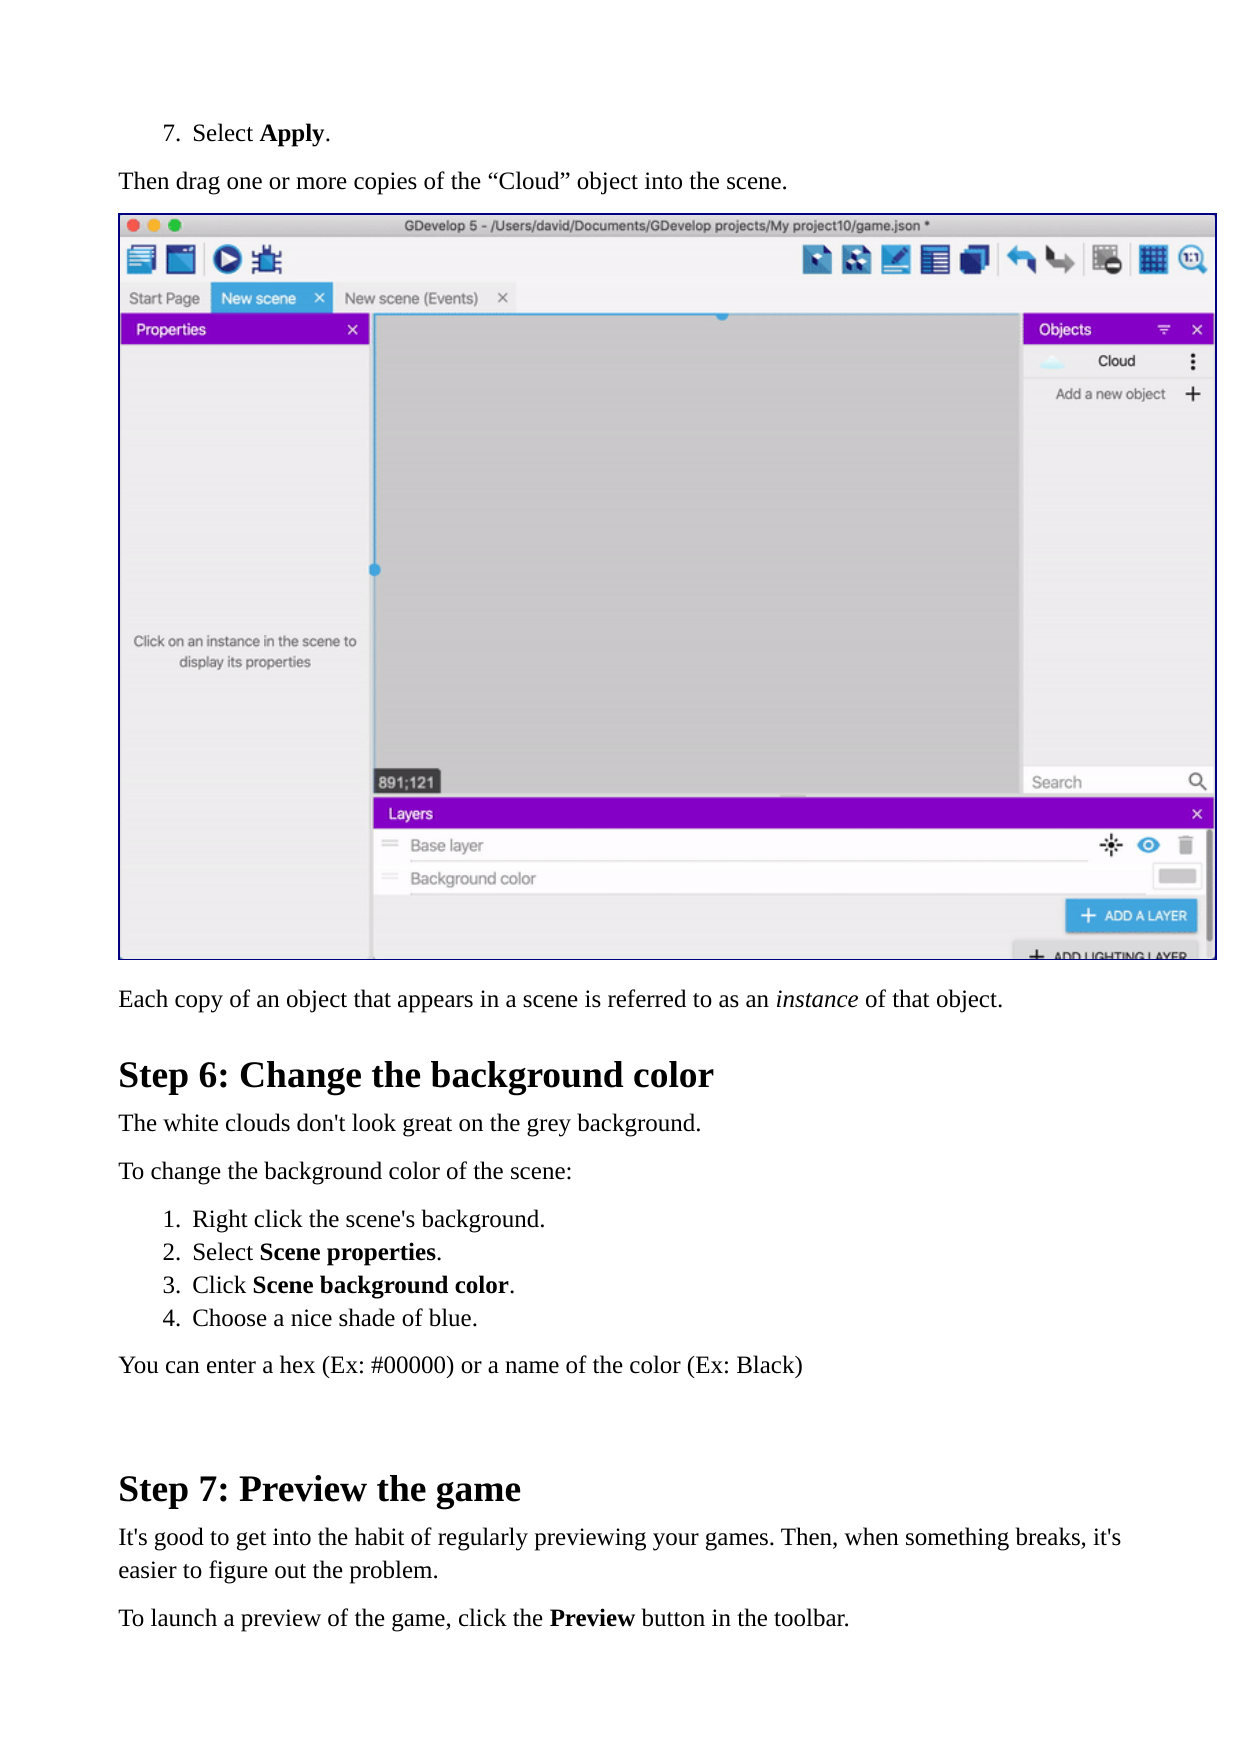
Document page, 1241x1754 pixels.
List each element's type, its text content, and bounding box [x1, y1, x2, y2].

text The white clouds don't look great on the grey background. [118, 1108, 1122, 1137]
text It's good to get into the habit of regularly previewing your games. Then, when something breaks, it's easier to figure out the problem. [118, 1522, 1122, 1584]
list Right click the scene's background. [162, 1204, 1122, 1232]
list Choose a nice shade of blue. [162, 1303, 1122, 1331]
list Click Scene background color. [162, 1270, 1122, 1298]
subtitle Step 7: Preview the game [118, 1466, 1122, 1509]
text Then drag one or more copies of the “Cloud” object into the scene. [118, 166, 1122, 194]
text To launch a preview of the game, click the Preview button in the toolbar. [118, 1603, 1122, 1631]
text Each copy of an object that appears in a scene is referred to as an instance of that object. [118, 984, 1122, 1013]
list Select Scene properties. [162, 1237, 1122, 1265]
text You can enter a hex (Ex: #00000) or a name of the color (Ex: Black) [118, 1350, 1122, 1379]
subtitle Step 6: Change the background color [118, 1053, 1122, 1096]
picture [120, 215, 1215, 959]
text To change the background color of the scene: [118, 1156, 1122, 1185]
list Select Apply. [162, 118, 1122, 147]
